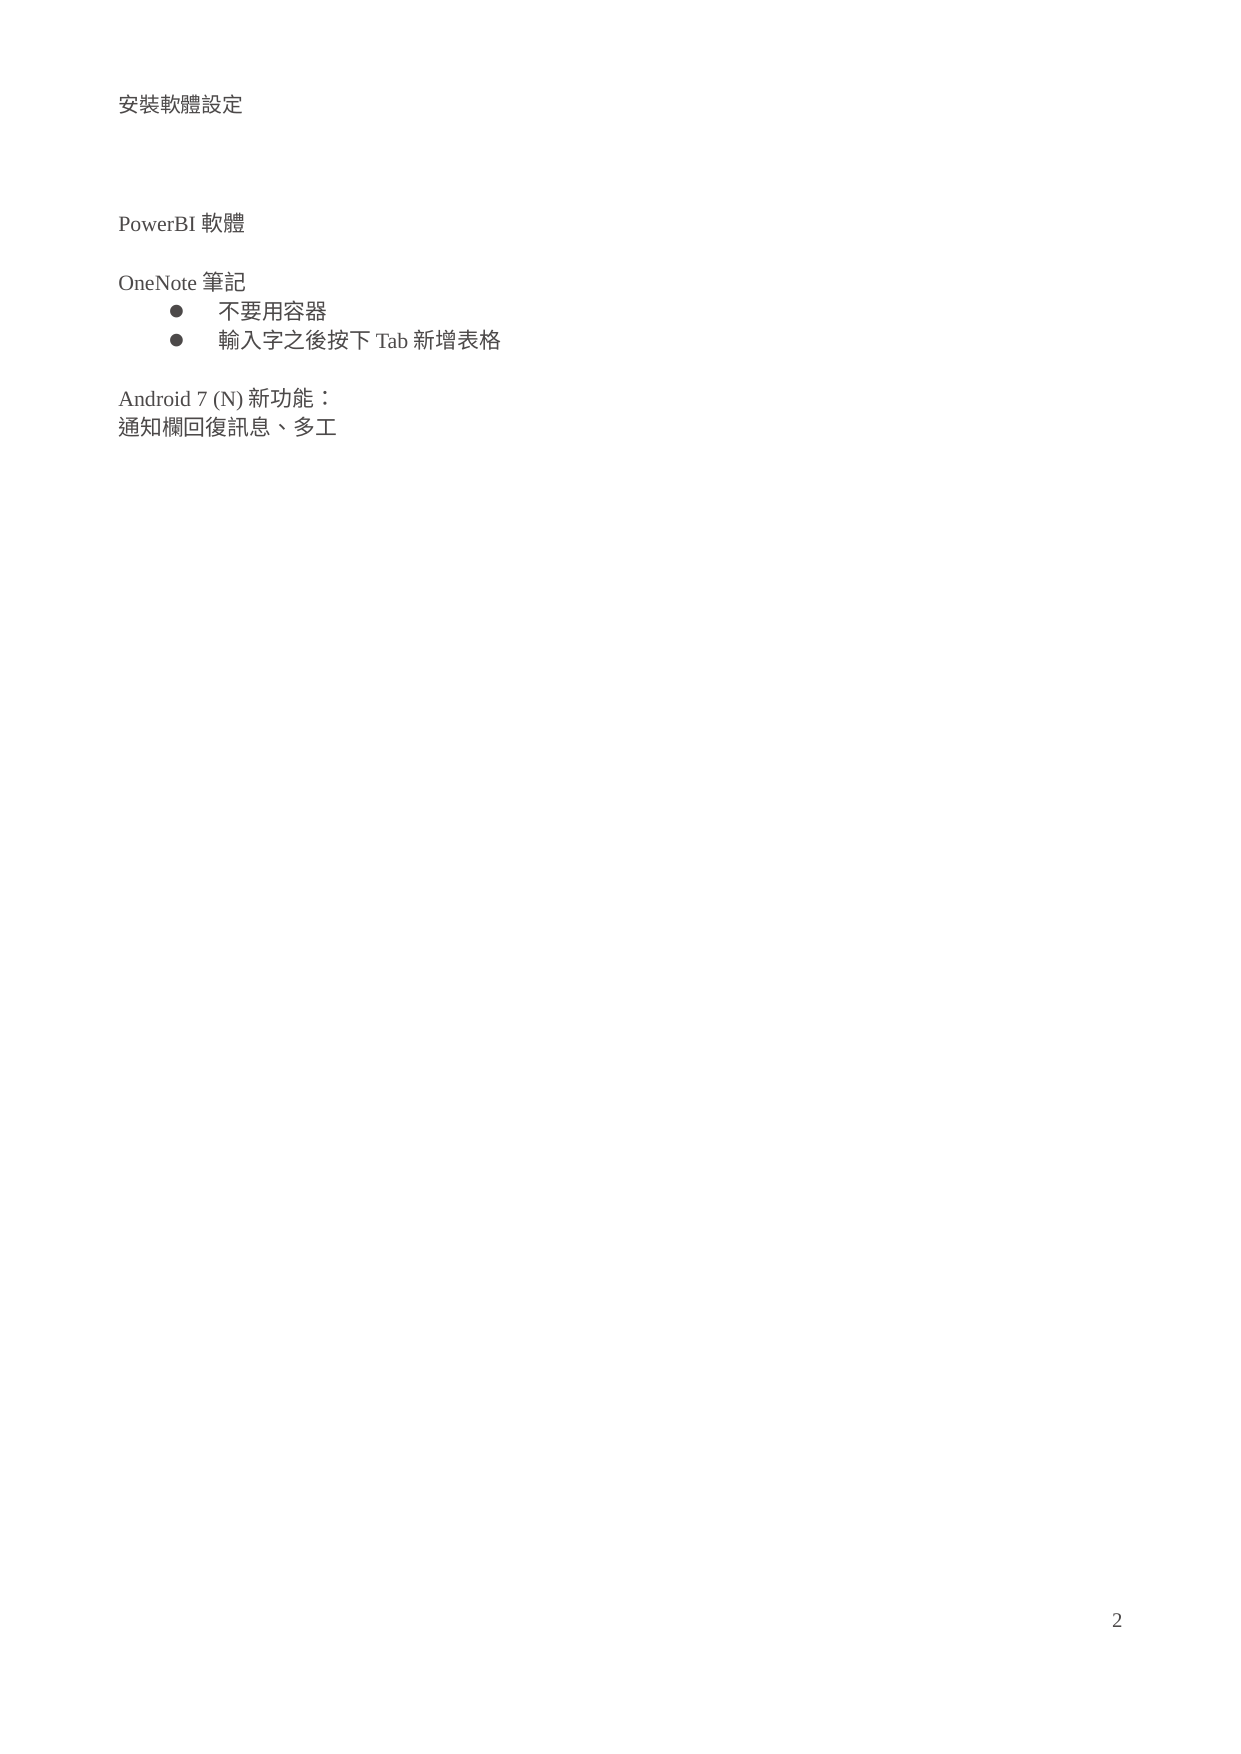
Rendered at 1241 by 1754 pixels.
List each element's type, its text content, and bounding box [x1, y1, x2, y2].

list 輸入字之後按下Tab 新增表格 [168, 325, 1122, 354]
text PowerBI 軟體 [118, 208, 1122, 237]
list 不要用容器 [168, 296, 1122, 325]
text Android 7 (N) 新功能： [118, 383, 1122, 412]
text 通知欄回復訊息、多工 [118, 412, 1122, 442]
text OneNote 筆記 [118, 267, 1122, 296]
